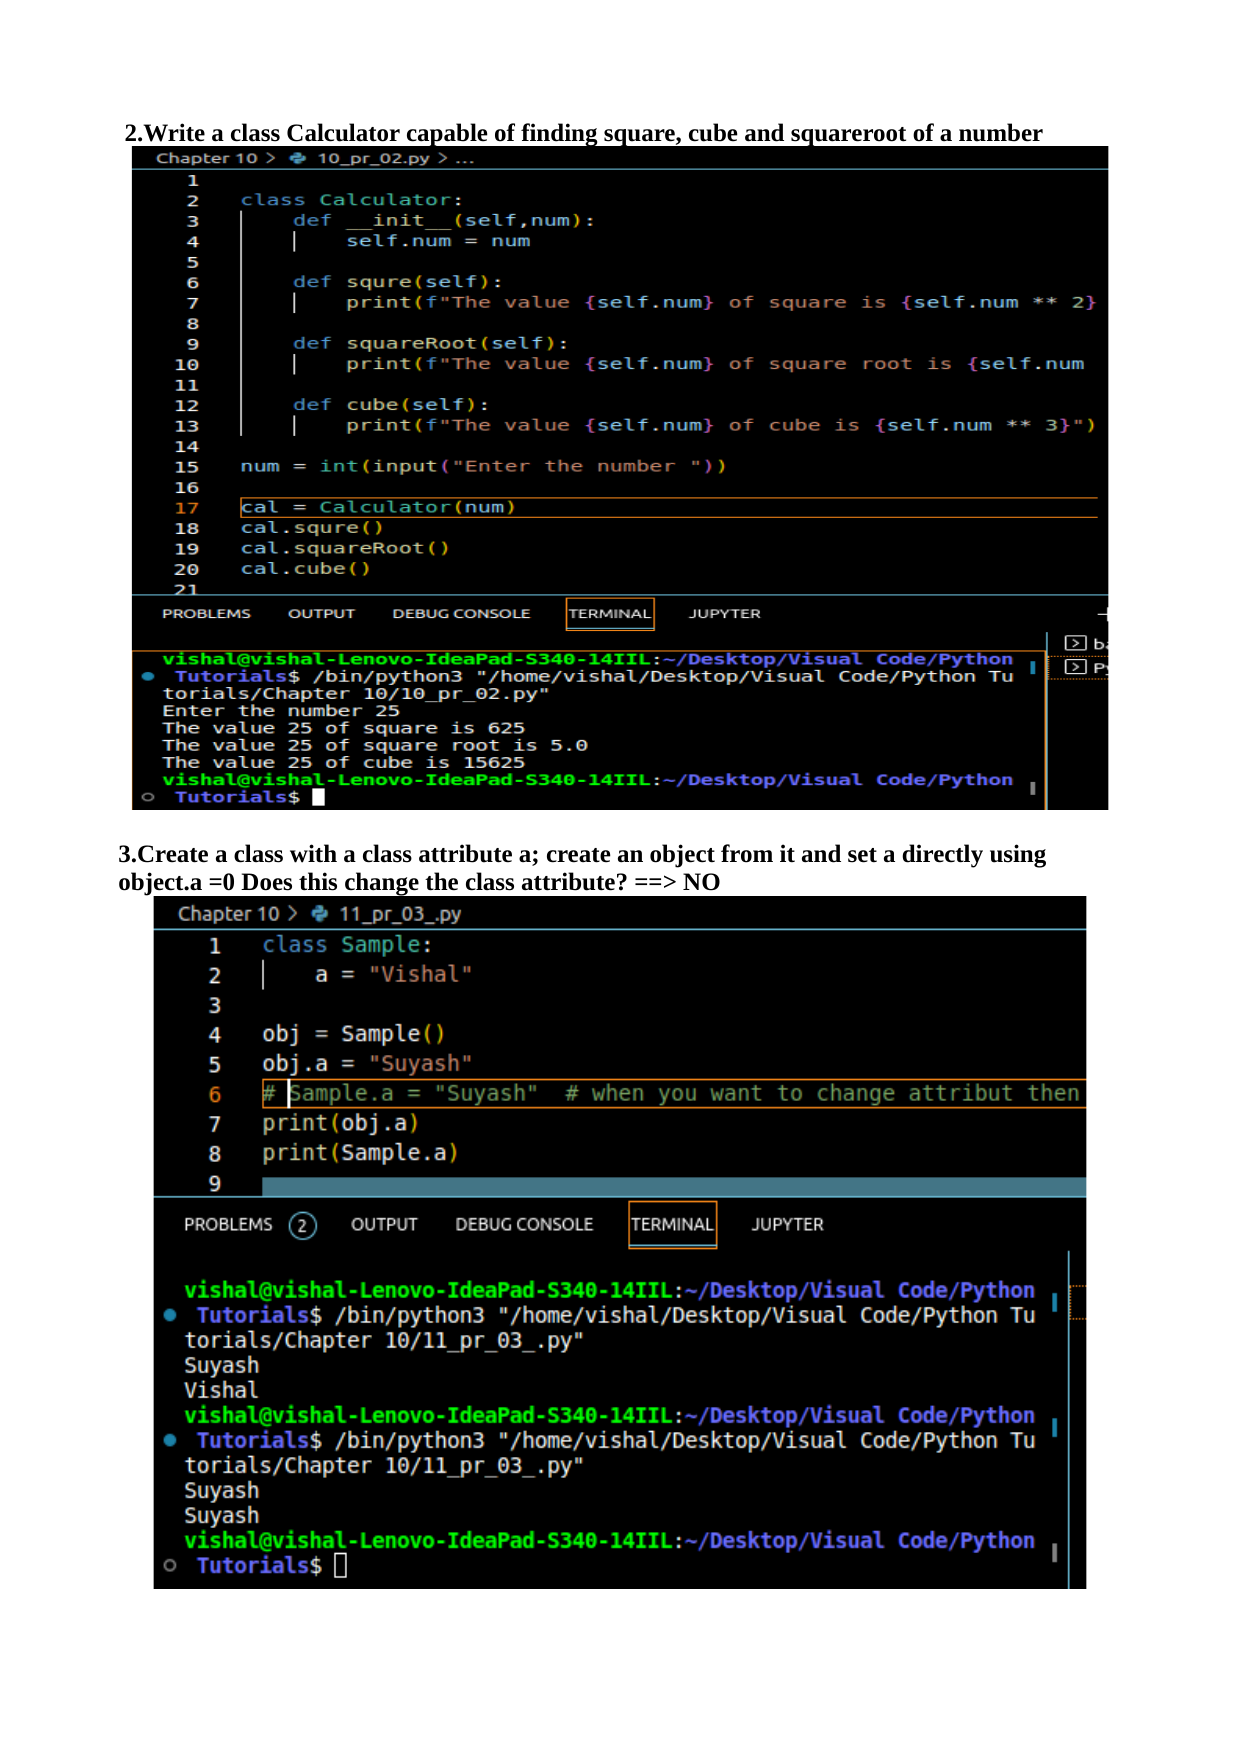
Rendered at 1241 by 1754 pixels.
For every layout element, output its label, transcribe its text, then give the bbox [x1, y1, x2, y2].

picture [153, 896, 1087, 1589]
text 2.Write a class Calculator capable of finding square, cube and squareroot of a number [118, 118, 1122, 147]
picture [131, 146, 1109, 810]
text 3.Create a class with a class attribute a; create an object from it and set a directly using object.a =0 Does this change the class attribute? ==> NO [118, 839, 1122, 896]
